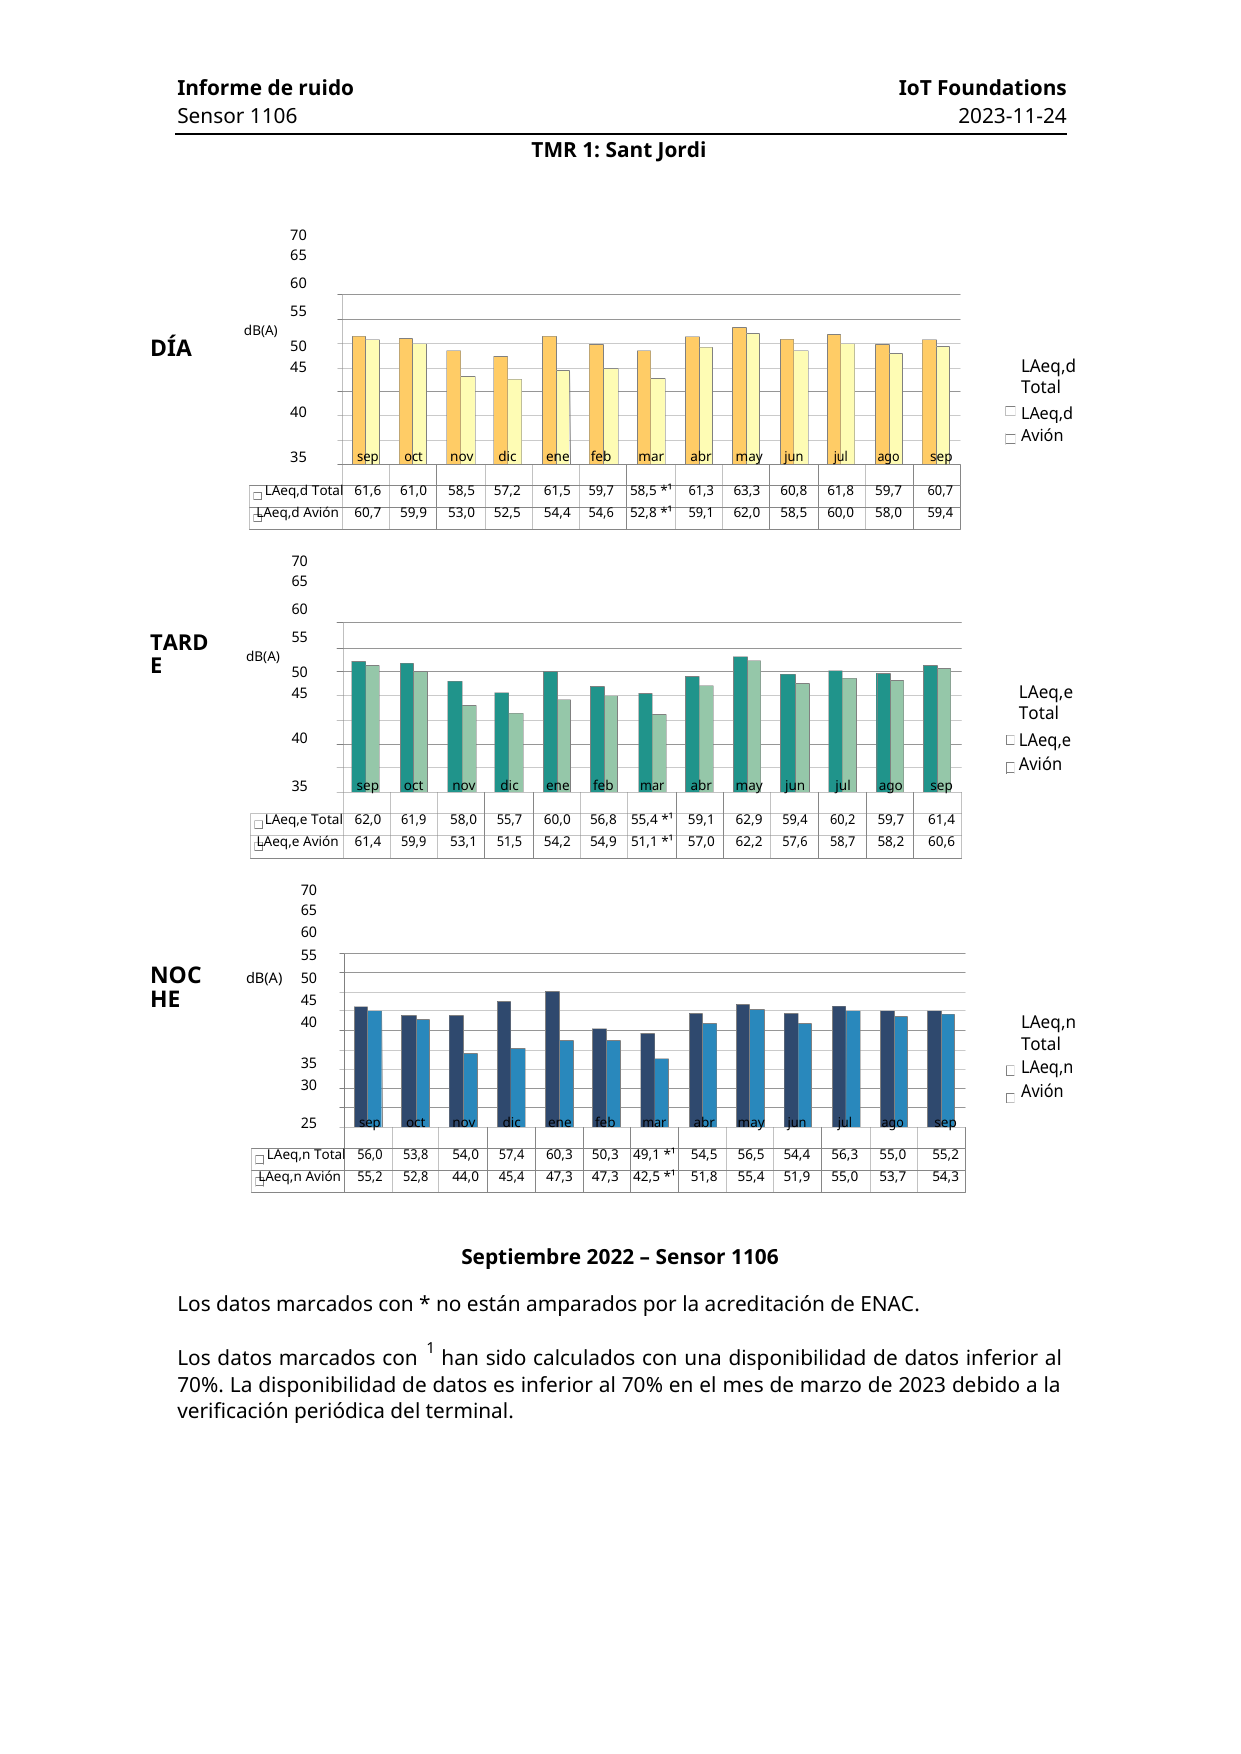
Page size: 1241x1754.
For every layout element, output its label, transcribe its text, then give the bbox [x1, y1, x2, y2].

table_cell TMR 1: Sant Jordi [473, 135, 1067, 191]
table_cell [533, 599, 581, 621]
table_header [438, 225, 483, 244]
table_header [390, 550, 437, 570]
table_header [346, 550, 389, 570]
table_cell [581, 599, 625, 621]
table_cell [727, 922, 773, 945]
table_header [917, 880, 1110, 899]
table_cell [1016, 397, 1110, 401]
table_cell [681, 945, 727, 952]
table_header 70 [244, 225, 346, 244]
table_header IoT Foundations [473, 73, 1067, 102]
table_cell [819, 599, 867, 621]
table_cell [579, 273, 623, 293]
table_cell [727, 945, 773, 952]
picture [246, 293, 1016, 531]
table_cell [438, 244, 483, 273]
table_cell 55 [288, 945, 348, 952]
table_cell [1015, 666, 1108, 683]
table_header [771, 550, 819, 570]
table_cell 65 [246, 570, 346, 599]
table_cell [390, 273, 437, 293]
table_cell [1015, 968, 1110, 990]
table_cell [869, 899, 917, 922]
table_cell [771, 244, 817, 273]
table_header [865, 225, 912, 244]
table_cell LAeq,e Avión [1015, 728, 1108, 776]
table_cell [348, 945, 392, 952]
table_header [531, 225, 579, 244]
table_cell [440, 945, 487, 952]
table_cell [817, 273, 864, 293]
table_header [488, 880, 535, 899]
table_cell [679, 599, 723, 621]
table_header [727, 880, 773, 899]
table_cell [1015, 723, 1108, 727]
table_cell [913, 273, 1110, 301]
table_cell [346, 570, 389, 599]
table_cell [175, 135, 473, 191]
table_cell [581, 570, 625, 599]
table_cell [485, 570, 533, 599]
table_cell sep [1015, 776, 1108, 810]
table_header [440, 880, 487, 899]
table_cell 60 [246, 599, 346, 627]
table_cell 65 [288, 899, 348, 922]
table_cell [913, 244, 1110, 273]
table_cell [440, 922, 487, 945]
table_header [483, 225, 531, 244]
table_cell [623, 244, 679, 273]
table_cell [917, 922, 1110, 945]
table_cell 59,4 [1016, 503, 1110, 524]
table_header [623, 225, 679, 244]
table_cell [773, 945, 821, 952]
table_cell [679, 273, 723, 293]
table_cell [817, 244, 864, 273]
table_cell [821, 899, 869, 922]
table_cell [1015, 1006, 1110, 1012]
table_cell [625, 570, 679, 599]
table_cell [773, 899, 821, 922]
table_cell 54,3 [1015, 1167, 1110, 1189]
table_header [869, 880, 917, 899]
table_cell [865, 244, 912, 273]
table_cell [392, 899, 439, 922]
table_cell [438, 599, 485, 621]
table_header [679, 550, 723, 570]
table_cell [390, 244, 437, 273]
table_header [681, 880, 727, 899]
table_cell [535, 922, 583, 945]
table_cell [865, 273, 912, 293]
table_cell LAeq,n Avión [1015, 1054, 1110, 1103]
table_header [346, 225, 389, 244]
table_cell [1015, 1103, 1110, 1113]
table_cell sep [1015, 1113, 1110, 1145]
table_header [819, 550, 867, 570]
table_cell [348, 899, 392, 922]
table_cell [915, 599, 1108, 627]
table_cell 61,4 [1015, 810, 1108, 832]
table_cell [579, 244, 623, 273]
table_cell [390, 599, 437, 621]
table_cell 2023-11-24 [473, 102, 1067, 130]
text Los datos marcados con * no están amparados por la acreditación de ENAC. [177, 1289, 1110, 1317]
table_cell [348, 922, 392, 945]
table_header 70 [246, 550, 346, 570]
table_header [390, 225, 437, 244]
table_header [581, 550, 625, 570]
table_header [392, 880, 439, 899]
table_header [771, 225, 817, 244]
text Septiembre 2022 – Sensor 1106 [150, 1242, 1089, 1270]
table_cell [869, 922, 917, 945]
table_cell [535, 899, 583, 922]
table_cell [392, 922, 439, 945]
table_header [679, 225, 723, 244]
table_header [535, 880, 583, 899]
table_header [773, 880, 821, 899]
text TARDE [150, 631, 208, 678]
table_header [817, 225, 864, 244]
table_cell [723, 273, 771, 293]
table_cell [488, 945, 535, 952]
table_cell 60,6 [1015, 832, 1108, 853]
table_cell [246, 945, 287, 967]
table_cell [346, 244, 389, 273]
table_cell [535, 945, 583, 952]
table_cell 65 [244, 244, 346, 273]
text Los datos marcados con 1 han sido calculados con una disponibilidad de datos inferior al 70%. La disponibilidad de datos es inferior al 70% en el mes de marzo de 2023 debido a la verificación periódica del terminal. [177, 1339, 1062, 1424]
table_cell [627, 922, 681, 945]
table_cell [1016, 325, 1110, 339]
table_header [583, 880, 627, 899]
table_cell Sensor 1106 [175, 102, 473, 130]
table_cell [392, 945, 439, 952]
table_cell [723, 244, 771, 273]
table_cell [773, 922, 821, 945]
table_cell [625, 599, 679, 621]
table_cell [583, 945, 627, 952]
table_cell [1015, 651, 1108, 666]
table_cell [821, 945, 869, 952]
table_cell [583, 899, 627, 922]
table_cell [681, 922, 727, 945]
table_header [625, 550, 679, 570]
table_cell LAeq,e Total [1015, 683, 1108, 723]
table_cell [723, 570, 771, 599]
picture [248, 952, 1015, 1194]
table_cell [246, 899, 287, 922]
table_cell [483, 244, 531, 273]
table_header [627, 880, 681, 899]
table_cell [681, 899, 727, 922]
table_cell [727, 899, 773, 922]
table_cell [346, 273, 389, 293]
table_cell LAeq,d Avión [1016, 401, 1110, 447]
table_header [438, 550, 485, 570]
table_cell [483, 273, 531, 293]
table_cell [438, 570, 485, 599]
table_cell 60 [288, 922, 348, 945]
text NOCHE [150, 965, 210, 1012]
table_header Informe de ruido [175, 73, 473, 102]
table_cell [440, 899, 487, 922]
text DÍA [150, 329, 210, 363]
table_cell 60,7 [1016, 481, 1110, 503]
table_cell [438, 273, 483, 293]
table_cell 55,2 [1015, 1145, 1110, 1167]
table_cell [723, 599, 771, 621]
table_cell [869, 945, 917, 952]
table_header [723, 550, 771, 570]
table_cell [246, 922, 287, 945]
table_cell [771, 570, 819, 599]
table_cell [531, 273, 579, 293]
table_cell 60 [244, 273, 346, 301]
table_cell [1015, 627, 1108, 651]
table_header [246, 880, 287, 899]
table_cell [583, 922, 627, 945]
table_cell [627, 899, 681, 922]
table_cell [771, 599, 819, 621]
table_header [867, 550, 914, 570]
table_header [533, 550, 581, 570]
table_cell sep [1016, 447, 1110, 481]
table_cell [346, 599, 389, 621]
table_header [915, 550, 1108, 570]
table_header [821, 880, 869, 899]
table_cell [485, 599, 533, 621]
table_header [348, 880, 392, 899]
table_cell [821, 922, 869, 945]
table_cell [488, 899, 535, 922]
table_cell [627, 945, 681, 952]
table_header [485, 550, 533, 570]
table_cell [488, 922, 535, 945]
table_cell [623, 273, 679, 293]
table_cell [917, 899, 1110, 922]
table_header [723, 225, 771, 244]
table_cell LAeq,d Total [1016, 357, 1110, 397]
table_header 70 [288, 880, 348, 899]
table_cell [917, 945, 1110, 967]
table_header [913, 225, 1110, 244]
table_cell [1016, 340, 1110, 357]
table_cell LAeq,n Total [1015, 1012, 1110, 1054]
table_cell [867, 570, 914, 599]
table_cell [679, 570, 723, 599]
picture [247, 621, 1015, 860]
table_cell [531, 244, 579, 273]
table_cell [1016, 301, 1110, 325]
table_cell [819, 570, 867, 599]
table_cell [867, 599, 914, 621]
table_cell [679, 244, 723, 273]
table_header [579, 225, 623, 244]
table_cell [533, 570, 581, 599]
table_cell [771, 273, 817, 293]
table_cell [1015, 990, 1110, 1006]
table_cell [390, 570, 437, 599]
table_cell [915, 570, 1108, 599]
